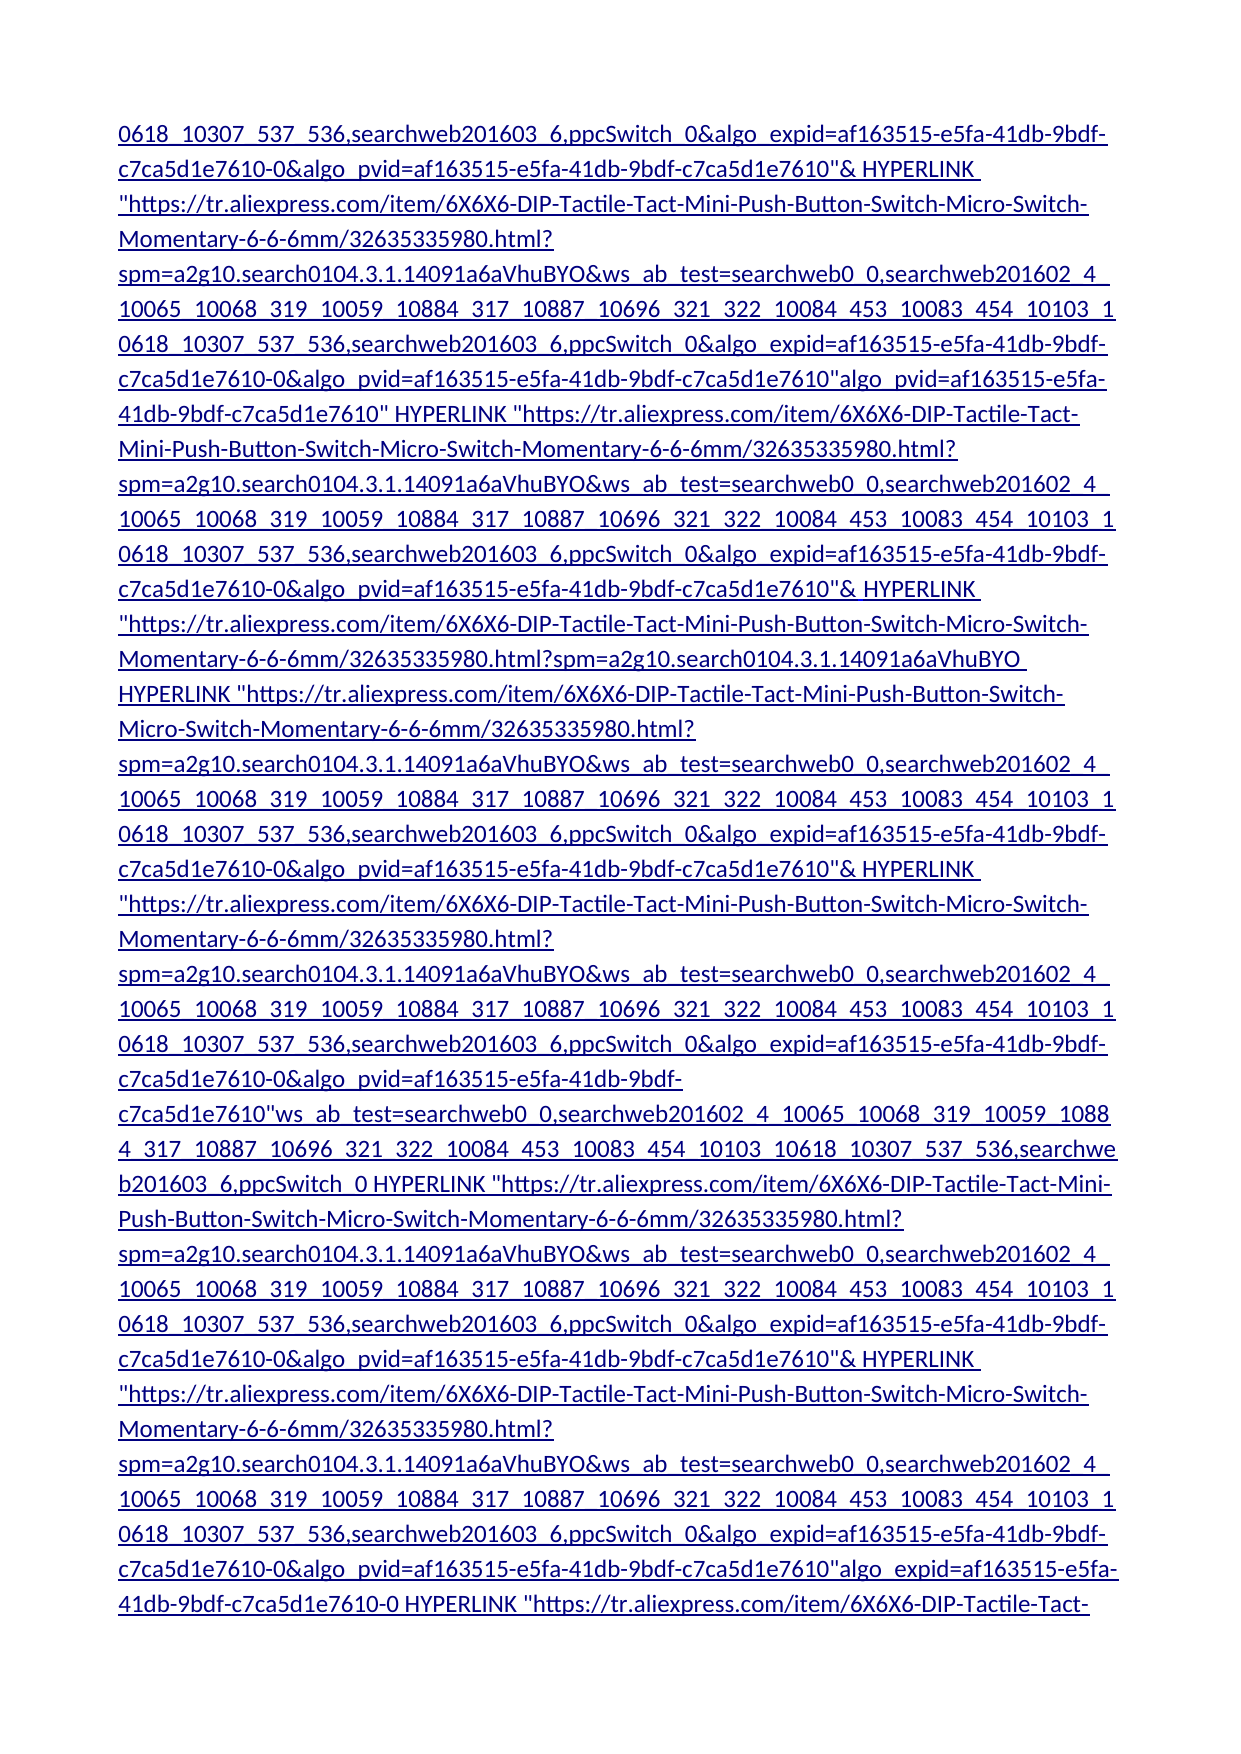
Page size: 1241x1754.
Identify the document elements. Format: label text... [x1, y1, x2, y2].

text 0618_10307_537_536,searchweb201603_6,ppcSwitch_0&algo_expid=af163515-e5fa-41db-9bdf-c7ca5d1e7610-0&algo_pvid=af163515-e5fa-41db-9bdf-c7ca5d1e7610"& HYPERLINK "https://tr.aliexpress.com/item/6X6X6-DIP-Tactile-Tact-Mini-Push-Button-Switch-Micro-Switch-Momentary-6-6-6mm/32635335980.html?spm=a2g10.search0104.3.1.14091a6aVhuBYO&ws_ab_test=searchweb0_0,searchweb201602_4_10065_10068_319_10059_10884_317_10887_10696_321_322_10084_453_10083_454_10103_10618_10307_537_536,searchweb201603_6,ppcSwitch_0&algo_expid=af163515-e5fa-41db-9bdf-c7ca5d1e7610-0&algo_pvid=af163515-e5fa-41db-9bdf-c7ca5d1e7610"algo_pvid=af163515-e5fa-41db-9bdf-c7ca5d1e7610" HYPERLINK "https://tr.aliexpress.com/item/6X6X6-DIP-Tactile-Tact-Mini-Push-Button-Switch-Micro-Switch-Momentary-6-6-6mm/32635335980.html?spm=a2g10.search0104.3.1.14091a6aVhuBYO&ws_ab_test=searchweb0_0,searchweb201602_4_10065_10068_319_10059_10884_317_10887_10696_321_322_10084_453_10083_454_10103_10618_10307_537_536,searchweb201603_6,ppcSwitch_0&algo_expid=af163515-e5fa-41db-9bdf-c7ca5d1e7610-0&algo_pvid=af163515-e5fa-41db-9bdf-c7ca5d1e7610"& HYPERLINK "https://tr.aliexpress.com/item/6X6X6-DIP-Tactile-Tact-Mini-Push-Button-Switch-Micro-Switch-Momentary-6-6-6mm/32635335980.html?spm=a2g10.search0104.3.1.14091a6aVhuBYO HYPERLINK "https://tr.aliexpress.com/item/6X6X6-DIP-Tactile-Tact-Mini-Push-Button-Switch-Micro-Switch-Momentary-6-6-6mm/32635335980.html?spm=a2g10.search0104.3.1.14091a6aVhuBYO&ws_ab_test=searchweb0_0,searchweb201602_4_10065_10068_319_10059_10884_317_10887_10696_321_322_10084_453_10083_454_10103_10618_10307_537_536,searchweb201603_6,ppcSwitch_0&algo_expid=af163515-e5fa-41db-9bdf-c7ca5d1e7610-0&algo_pvid=af163515-e5fa-41db-9bdf-c7ca5d1e7610"& HYPERLINK "https://tr.aliexpress.com/item/6X6X6-DIP-Tactile-Tact-Mini-Push-Button-Switch-Micro-Switch-Momentary-6-6-6mm/32635335980.html?spm=a2g10.search0104.3.1.14091a6aVhuBYO&ws_ab_test=searchweb0_0,searchweb201602_4_10065_10068_319_10059_10884_317_10887_10696_321_322_10084_453_10083_454_10103_10618_10307_537_536,searchweb201603_6,ppcSwitch_0&algo_expid=af163515-e5fa-41db-9bdf-c7ca5d1e7610-0&algo_pvid=af163515-e5fa-41db-9bdf-c7ca5d1e7610"ws_ab_test=searchweb0_0,searchweb201602_4_10065_10068_319_10059_10884_317_10887_10696_321_322_10084_453_10083_454_10103_10618_10307_537_536,searchweb201603_6,ppcSwitch_0 HYPERLINK "https://tr.aliexpress.com/item/6X6X6-DIP-Tactile-Tact-Mini-Push-Button-Switch-Micro-Switch-Momentary-6-6-6mm/32635335980.html?spm=a2g10.search0104.3.1.14091a6aVhuBYO&ws_ab_test=searchweb0_0,searchweb201602_4_10065_10068_319_10059_10884_317_10887_10696_321_322_10084_453_10083_454_10103_10618_10307_537_536,searchweb201603_6,ppcSwitch_0&algo_expid=af163515-e5fa-41db-9bdf-c7ca5d1e7610-0&algo_pvid=af163515-e5fa-41db-9bdf-c7ca5d1e7610"& HYPERLINK "https://tr.aliexpress.com/item/6X6X6-DIP-Tactile-Tact-Mini-Push-Button-Switch-Micro-Switch-Momentary-6-6-6mm/32635335980.html?spm=a2g10.search0104.3.1.14091a6aVhuBYO&ws_ab_test=searchweb0_0,searchweb201602_4_10065_10068_319_10059_10884_317_10887_10696_321_322_10084_453_10083_454_10103_10618_10307_537_536,searchweb201603_6,ppcSwitch_0&algo_expid=af163515-e5fa-41db-9bdf-c7ca5d1e7610-0&algo_pvid=af163515-e5fa-41db-9bdf-c7ca5d1e7610"algo_expid=af163515-e5fa-41db-9bdf-c7ca5d1e7610-0 HYPERLINK "https://tr.aliexpress.com/item/6X6X6-DIP-Tactile-Tact- [118, 118, 1122, 1619]
